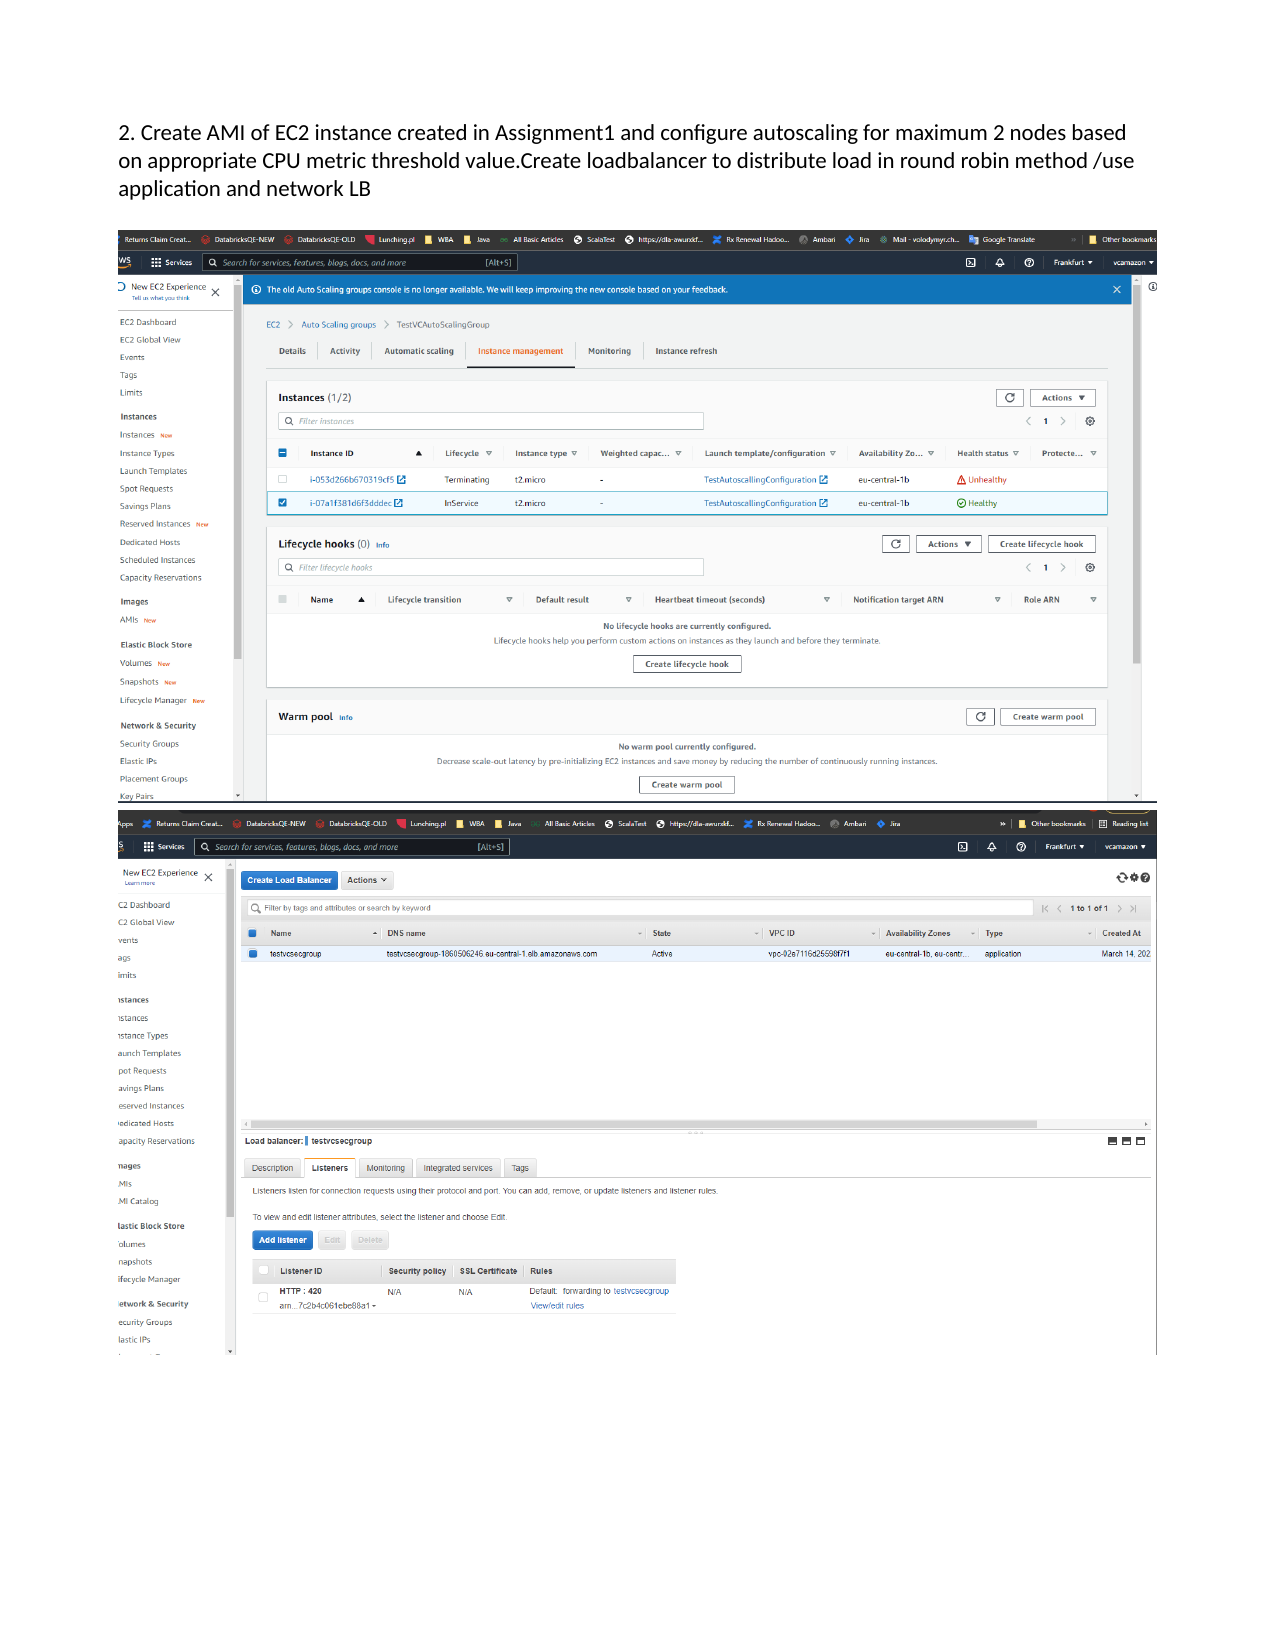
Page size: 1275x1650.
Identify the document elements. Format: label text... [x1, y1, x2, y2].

text 2. Create AMI of EC2 instance created in Assignment1 and configure autoscaling for maximum 2 nodes based on appropriate CPU metric threshold value.Create loadbalancer to distribute load in round robin method /use application and network LB [118, 118, 1157, 202]
picture [118, 810, 1157, 1355]
picture [118, 230, 1157, 803]
